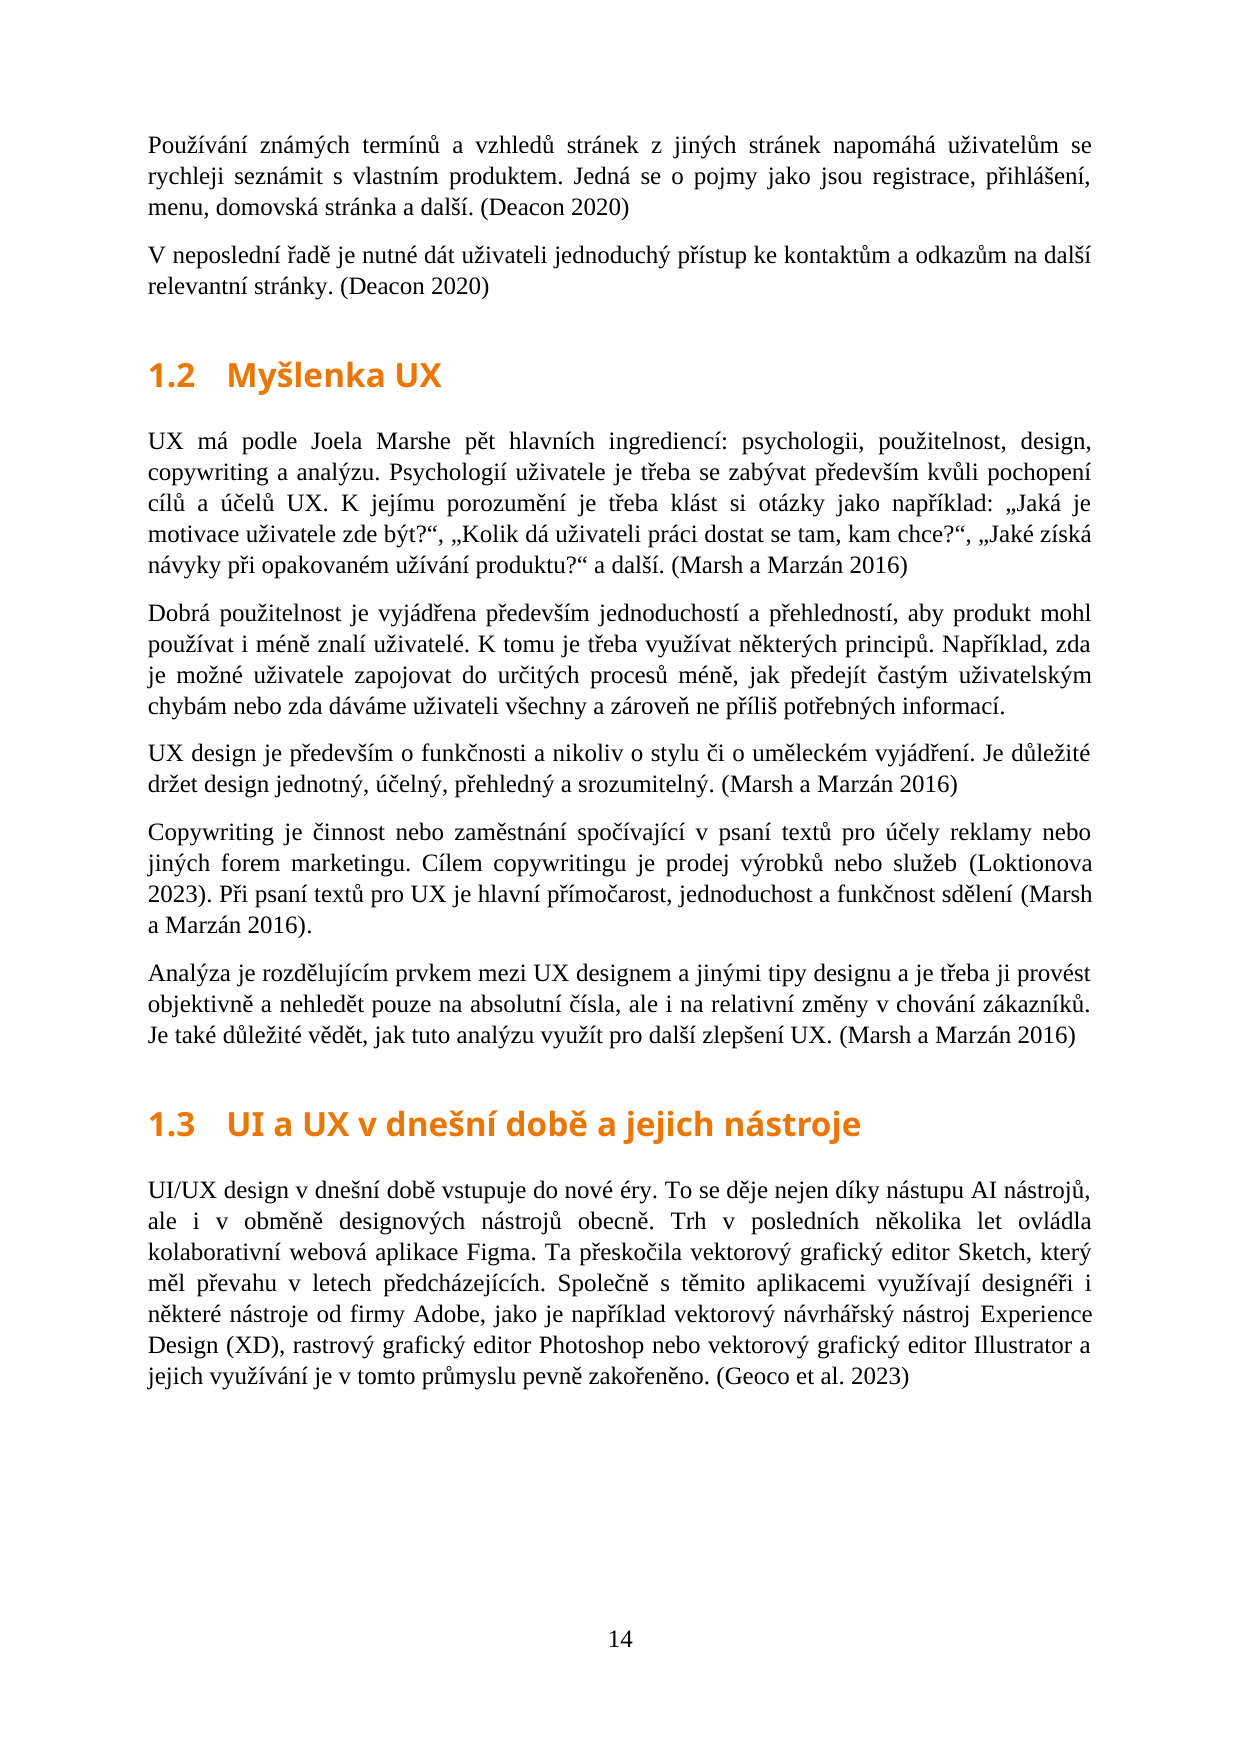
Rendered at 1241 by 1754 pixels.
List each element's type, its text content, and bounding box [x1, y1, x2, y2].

subtitle Myšlenka UX [148, 352, 1092, 397]
text V neposlední řadě je nutné dát uživateli jednoduchý přístup ke kontaktům a odkazům na další relevantní stránky. (Deacon 2020) [148, 240, 1092, 300]
text UX má podle Joela Marshe pět hlavních ingrediencí: psychologii, použitelnost, design, copywriting a analýzu. Psychologií uživatele je třeba se zabývat především kvůli pochopení cílů a účelů UX. K jejímu porozumění je třeba klást si otázky jako například: „Jaká je motivace uživatele zde být?“, „Kolik dá uživateli práci dostat se tam, kam chce?“, „Jaké získá návyky při opakovaném užívání produktu?“ a další. (Marsh a Marzán 2016) [148, 426, 1092, 579]
text Copywriting je činnost nebo zaměstnání spočívající v psaní textů pro účely reklamy nebo jiných forem marketingu. Cílem copywritingu je prodej výrobků nebo služeb (Loktionova 2023). Při psaní textů pro UX je hlavní přímočarost, jednoduchost a funkčnost sdělení (Marsh a Marzán 2016). [148, 817, 1092, 939]
subtitle UI a UX v dnešní době a jejich nástroje [148, 1101, 1092, 1146]
text UX design je především o funkčnosti a nikoliv o stylu či o uměleckém vyjádření. Je důležité držet design jednotný, účelný, přehledný a srozumitelný. (Marsh a Marzán 2016) [148, 738, 1092, 798]
text Používání známých termínů a vzhledů stránek z jiných stránek napomáhá uživatelům se rychleji seznámit s vlastním produktem. Jedná se o pojmy jako jsou registrace, přihlášení, menu, domovská stránka a další. (Deacon 2020) [148, 130, 1092, 221]
text UI/UX design v dnešní době vstupuje do nové éry. To se děje nejen díky nástupu AI nástrojů, ale i v obměně designových nástrojů obecně. Trh v posledních několika let ovládla kolaborativní webová aplikace Figma. Ta přeskočila vektorový grafický editor Sketch, který měl převahu v letech předcházejících. Společně s těmito aplikacemi využívají designéři i některé nástroje od firmy Adobe, jako je například vektorový návrhářský nástroj Experience Design (XD), rastrový grafický editor Photoshop nebo vektorový grafický editor Illustrator a jejich využívání je v tomto průmyslu pevně zakořeněno. (Geoco et al. 2023) [148, 1175, 1092, 1390]
text Analýza je rozdělujícím prvkem mezi UX designem a jinými tipy designu a je třeba ji provést objektivně a nehledět pouze na absolutní čísla, ale i na relativní změny v chování zákazníků. Je také důležité vědět, jak tuto analýzu využít pro další zlepšení UX. (Marsh a Marzán 2016) [148, 958, 1092, 1049]
text Dobrá použitelnost je vyjádřena především jednoduchostí a přehledností, aby produkt mohl používat i méně znalí uživatelé. K tomu je třeba využívat některých principů. Například, zda je možné uživatele zapojovat do určitých procesů méně, jak předejít častým uživatelským chybám nebo zda dáváme uživateli všechny a zároveň ne příliš potřebných informací. [148, 598, 1092, 719]
